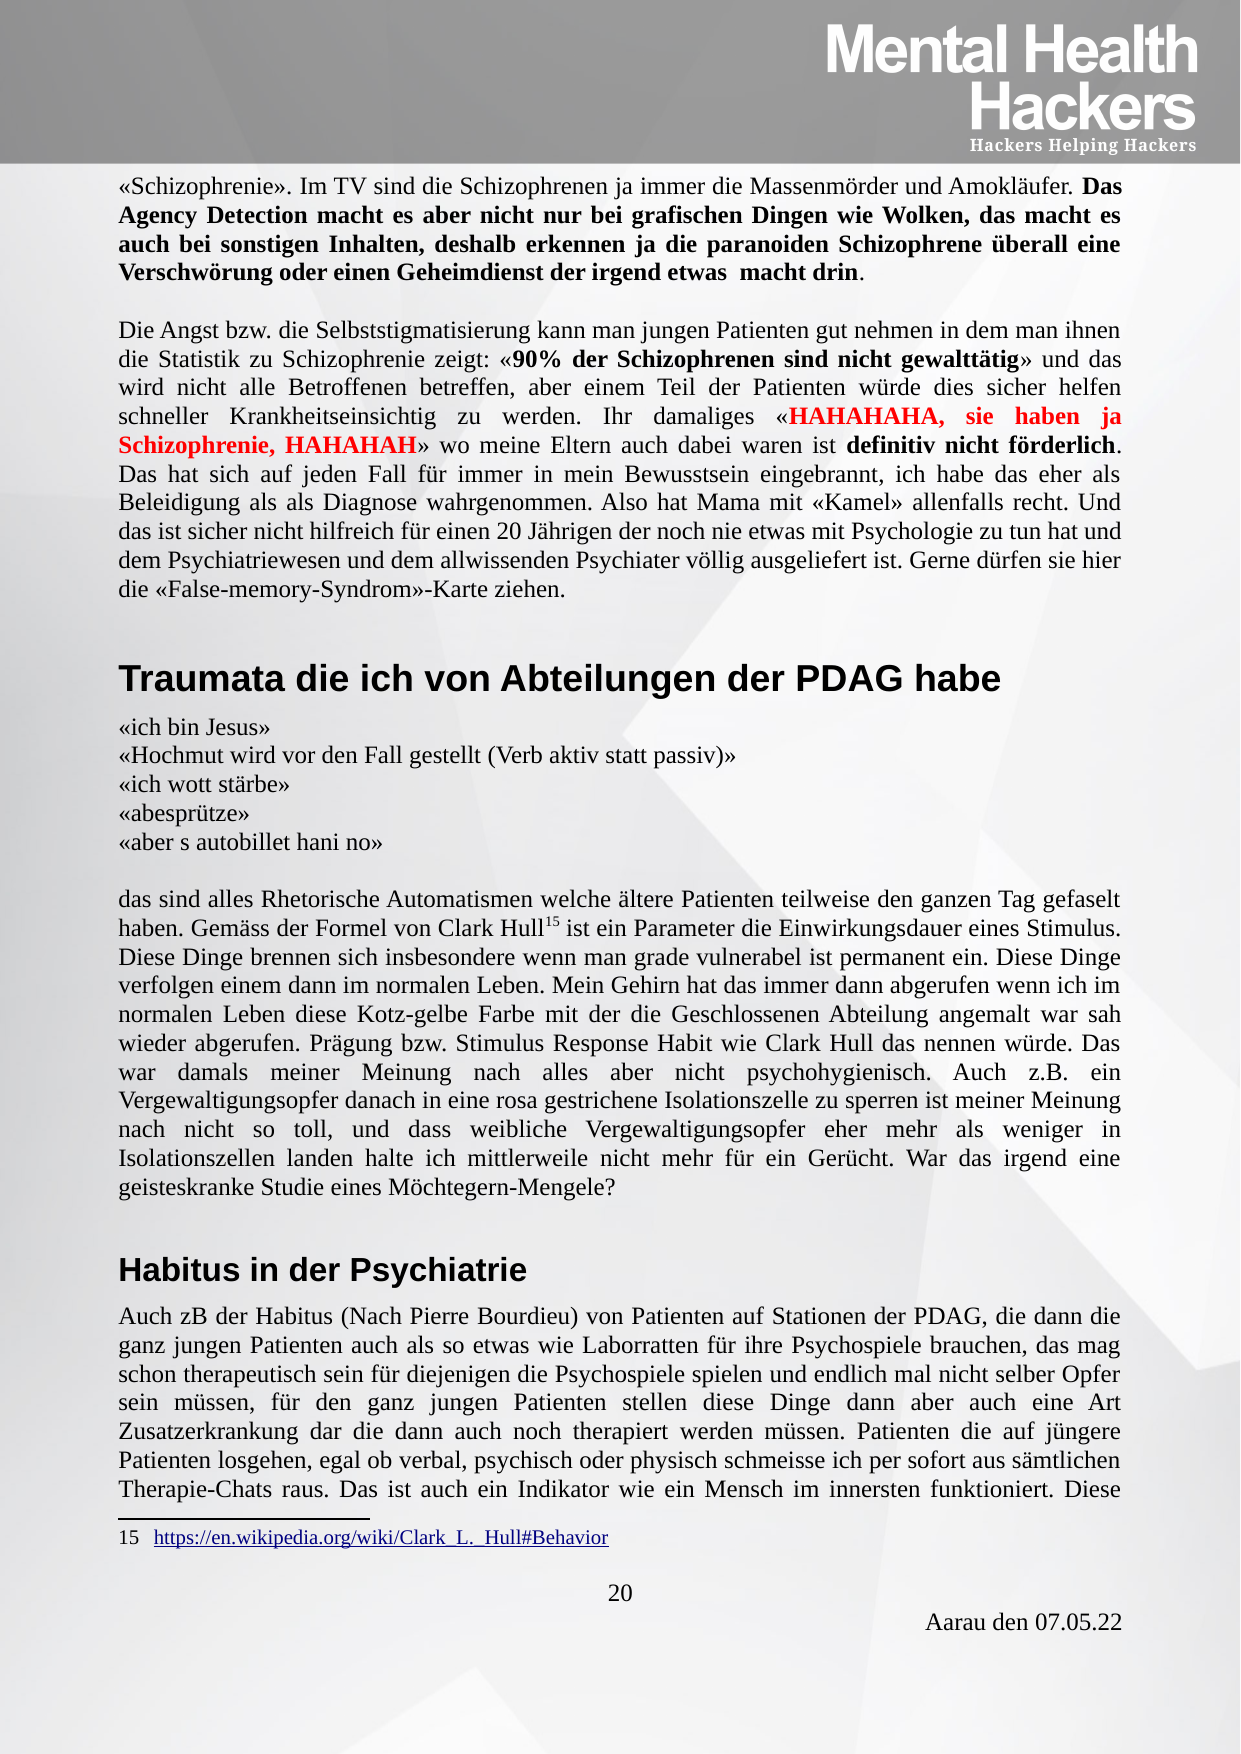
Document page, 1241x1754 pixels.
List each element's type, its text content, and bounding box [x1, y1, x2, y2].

text Auch zB der Habitus (Nach Pierre Bourdieu) von Patienten auf Stationen der PDAG, die dann die ganz jungen Patienten auch als so etwas wie Laborratten für ihre Psychospiele brauchen, das mag schon therapeutisch sein für diejenigen die Psychospiele spielen und endlich mal nicht selber Opfer sein müssen, für den ganz jungen Patienten stellen diese Dinge dann aber auch eine Art Zusatzerkrankung dar die dann auch noch therapiert werden müssen. Patienten die auf jüngere Patienten losgehen, egal ob verbal, psychisch oder physisch schmeisse ich per sofort aus sämtlichen Therapie-Chats raus. Das ist auch ein Indikator wie ein Mensch im innersten funktioniert. Diese [118, 1301, 1122, 1502]
text «ich bin Jesus» [118, 712, 1122, 741]
text «abesprütze» [118, 798, 1122, 827]
picture [0, 0, 1241, 1754]
text «Schizophrenie». Im TV sind die Schizophrenen ja immer die Massenmörder und Amokläufer. Das Agency Detection macht es aber nicht nur bei grafischen Dingen wie Wolken, das macht es auch bei sonstigen Inhalten, deshalb erkennen ja die paranoiden Schizophrene überall eine Verschwörung oder einen Geheimdienst der irgend etwas macht drin. [118, 171, 1122, 286]
text Die Angst bzw. die Selbststigmatisierung kann man jungen Patienten gut nehmen in dem man ihnen die Statistik zu Schizophrenie zeigt: «90% der Schizophrenen sind nicht gewalttätig» und das wird nicht alle Betroffenen betreffen, aber einem Teil der Patienten würde dies sicher helfen schneller Krankheitseinsichtig zu werden. Ihr damaliges «HAHAHAHA, sie haben ja Schizophrenie, HAHAHAH» wo meine Eltern auch dabei waren ist definitiv nicht förderlich. Das hat sich auf jeden Fall für immer in mein Bewusstsein eingebrannt, ich habe das eher als Beleidigung als als Diagnose wahrgenommen. Also hat Mama mit «Kamel» allenfalls recht. Und das ist sicher nicht hilfreich für einen 20 Jährigen der noch nie etwas mit Psychologie zu tun hat und dem Psychiatriewesen und dem allwissenden Psychiater völlig ausgeliefert ist. Gerne dürfen sie hier die «False-memory-Syndrom»-Karte ziehen. [118, 315, 1122, 602]
text «aber s autobillet hani no» [118, 827, 1122, 856]
text https://en.wikipedia.org/wiki/Clark_L._Hull#Behavior [118, 1525, 1122, 1549]
text «ich wott stärbe» [118, 769, 1122, 798]
text das sind alles Rhetorische Automatismen welche ältere Patienten teilweise den ganzen Tag gefaselt haben. Gemäss der Formel von Clark Hull ist ein Parameter die Einwirkungsdauer eines Stimulus. Diese Dinge brennen sich insbesondere wenn man grade vulnerabel ist permanent ein. Diese Dinge verfolgen einem dann im normalen Leben. Mein Gehirn hat das immer dann abgerufen wenn ich im normalen Leben diese Kotz-gelbe Farbe mit der die Geschlossenen Abteilung angemalt war sah wieder abgerufen. Prägung bzw. Stimulus Response Habit wie Clark Hull das nennen würde. Das war damals meiner Meinung nach alles aber nicht psychohygienisch. Auch z.B. ein Vergewaltigungsopfer danach in eine rosa gestrichene Isolationszelle zu sperren ist meiner Meinung nach nicht so toll, und dass weibliche Vergewaltigungsopfer eher mehr als weniger in Isolationszellen landen halte ich mittlerweile nicht mehr für ein Gerücht. War das irgend eine geisteskranke Studie eines Möchtegern-Mengele? [118, 884, 1122, 1201]
subtitle Habitus in der Psychiatrie [118, 1250, 1122, 1289]
text «Hochmut wird vor den Fall gestellt (Verb aktiv statt passiv)» [118, 741, 1122, 769]
subtitle Traumata die ich von Abteilungen der PDAG habe [118, 656, 1122, 699]
